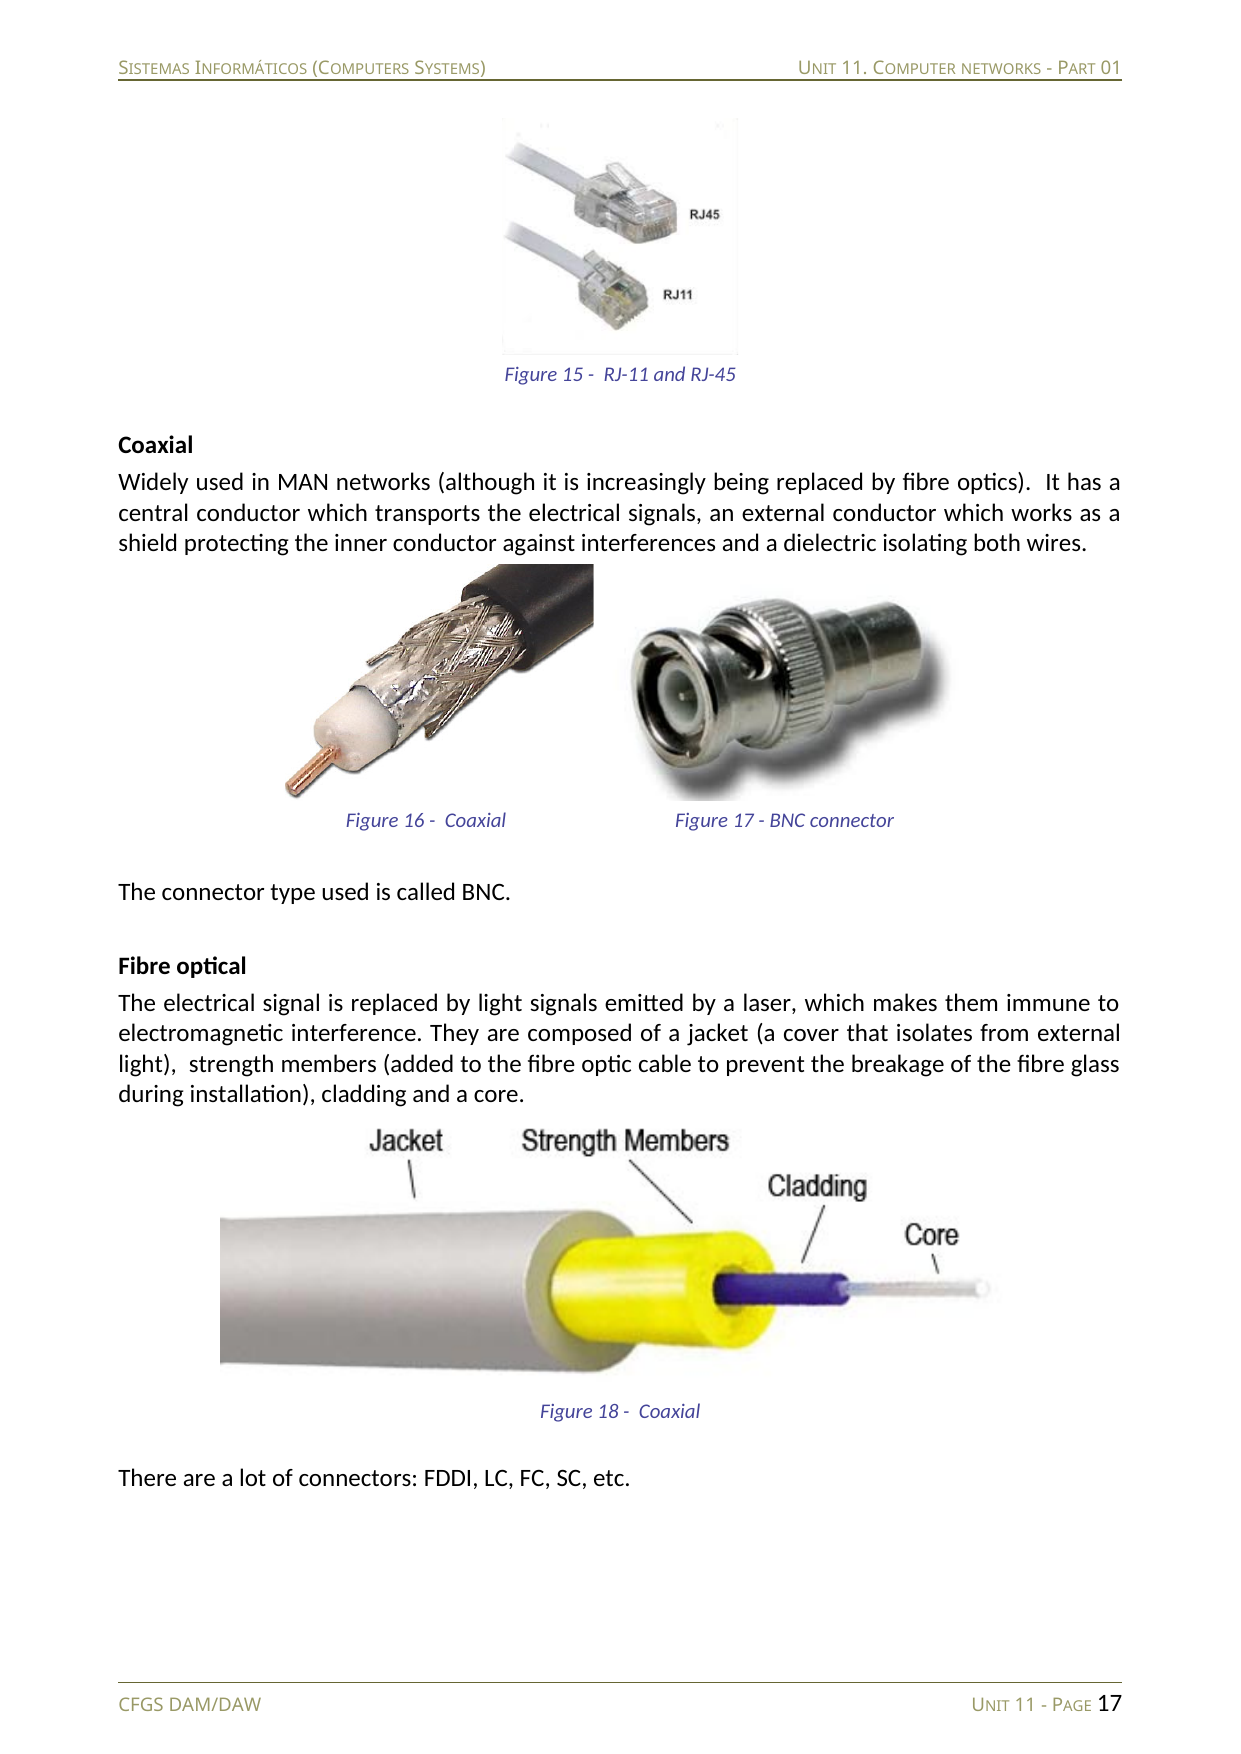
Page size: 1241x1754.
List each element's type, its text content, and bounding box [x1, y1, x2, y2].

text Widely used in MAN networks (although it is increasingly being replaced by fibre optics). It has a central conductor which transports the electrical signals, an external conductor which works as a shield protecting the inner conductor against interferences and a dielectric isolating both wires. [118, 467, 1122, 558]
text Figure 18 - Coaxial [118, 1398, 1122, 1424]
text There are a lot of connectors: FDDI, LC, FC, SC, etc. [118, 1462, 1122, 1493]
picture [220, 1115, 1021, 1392]
text Figure 15 - RJ-11 and RJ-45 [118, 361, 1122, 386]
text The connector type used is called BNC. [118, 876, 1122, 907]
text Fibre optical [118, 950, 1122, 981]
picture [502, 118, 739, 355]
text The electrical signal is replaced by light signals emitted by a laser, which makes them immune to electromagnetic interference. They are composed of a jacket (a cover that isolates from external light), strength members (added to the fibre optic cable to prevent the breakage of the fibre glass during installation), cladding and a core. [118, 987, 1122, 1109]
text Figure 16 - Coaxial Figure 17 - BNC connector [118, 807, 1122, 833]
picture [278, 564, 962, 801]
text Coaxial [118, 429, 1122, 460]
